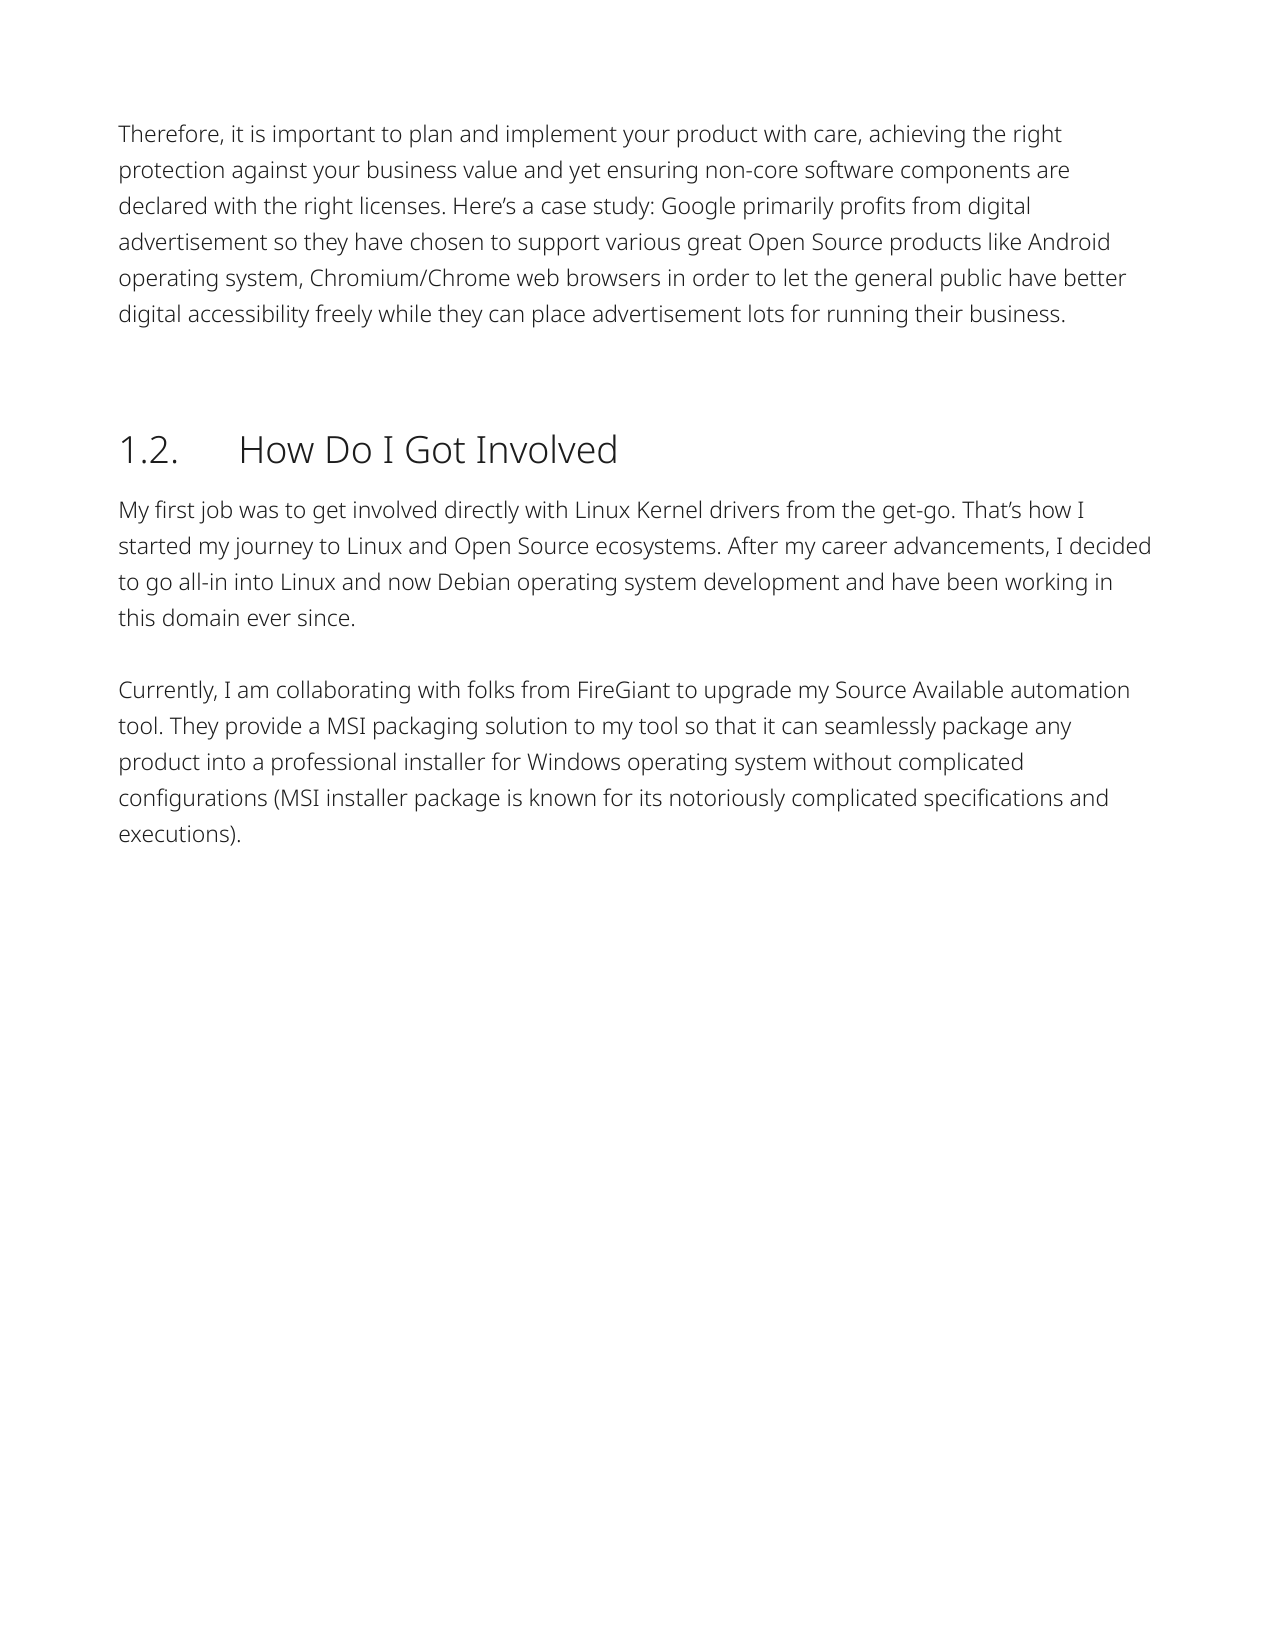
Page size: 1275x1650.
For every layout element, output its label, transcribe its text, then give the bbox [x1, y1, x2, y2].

subtitle How Do I Got Involved [118, 424, 1157, 475]
text Therefore, it is important to plan and implement your product with care, achieving the right protection against your business value and yet ensuring non-core software components are declared with the right licenses. Here’s a case study: Google primarily profits from digital advertisement so they have chosen to support various great Open Source products like Android operating system, Chromium/Chrome web browsers in order to let the general public have better digital accessibility freely while they can place advertisement lots for running their business. [118, 118, 1157, 329]
text My first job was to get involved directly with Linux Kernel drivers from the get-go. That’s how I started my journey to Linux and Open Source ecosystems. After my career advancements, I decided to go all-in into Linux and now Debian operating system development and have been working in this domain ever since. [118, 494, 1157, 633]
text Currently, I am collaborating with folks from FireGiant to upgrade my Source Available automation tool. They provide a MSI packaging solution to my tool so that it can seamlessly package any product into a professional installer for Windows operating system without complicated configurations (MSI installer package is known for its notoriously complicated specifications and executions). [118, 674, 1157, 849]
